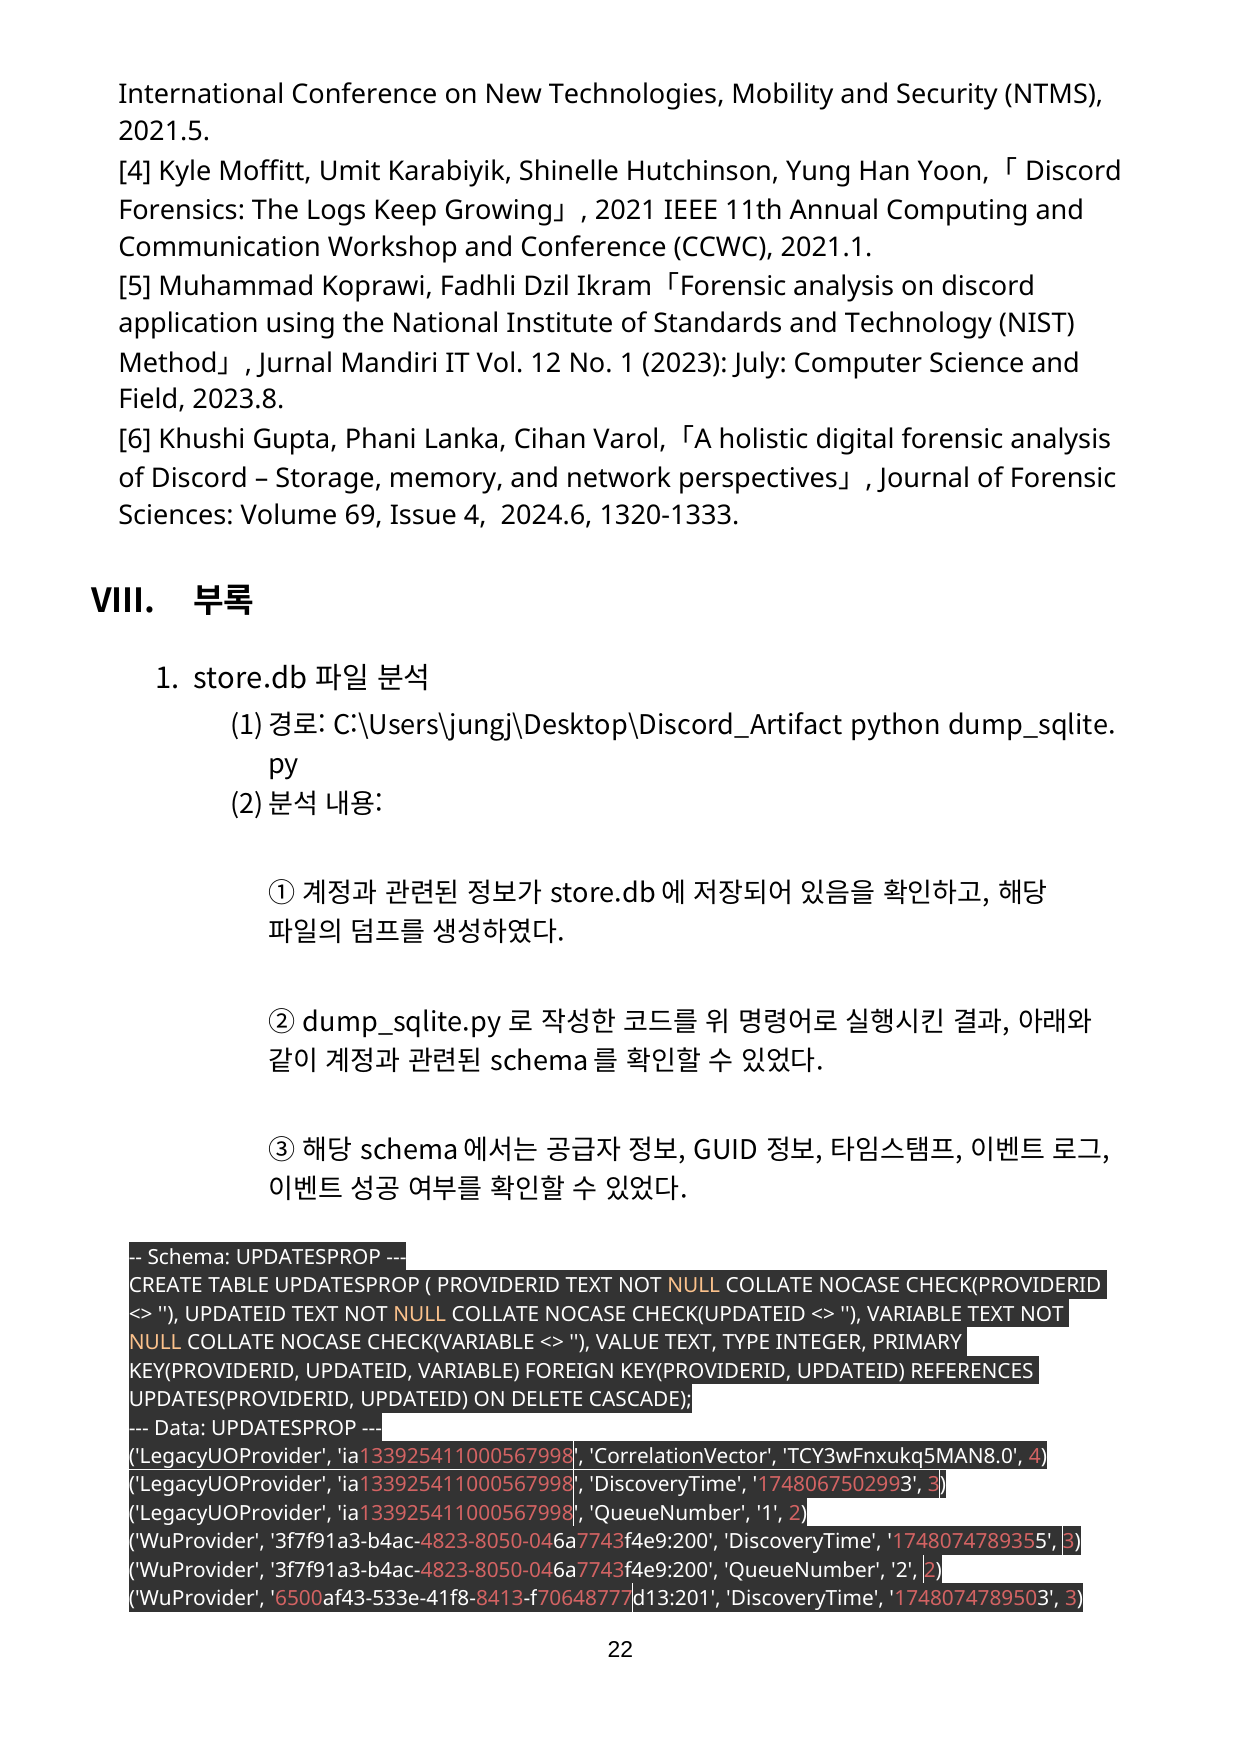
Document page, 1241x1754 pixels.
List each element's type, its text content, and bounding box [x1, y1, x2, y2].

text ③ 해당 schema에서는 공급자 정보, GUID 정보, 타임스탬프, 이벤트 로그, 이벤트 성공 여부를 확인할 수 있었다. [268, 1128, 1122, 1207]
text [5] Muhammad Koprawi, Fadhli Dzil Ikram「Forensic analysis on discord application using the National Institute of Standards and Technology (NIST) Method」, Jurnal Mandiri IT Vol. 12 No. 1 (2023): July: Computer Science and Field, 2023.8. [118, 264, 1122, 417]
list 분석 내용: [231, 782, 1122, 821]
list store.db 파일 분석 [156, 654, 1122, 697]
text ① 계정과 관련된 정보가 store.db에 저장되어 있음을 확인하고, 해당 파일의 덤프를 생성하였다. [268, 871, 1122, 949]
list 경로: C:\Users\jungj\Desktop\Discord_Artifact python dump_sqlite.py [231, 703, 1122, 782]
text [4] Kyle Moffitt, Umit Karabiyik, Shinelle Hutchinson, Yung Han Yoon,「 Discord Forensics: The Logs Keep Growing」, 2021 IEEE 11th Annual Computing and Communication Workshop and Conference (CCWC), 2021.1. [118, 149, 1122, 264]
text ② dump_sqlite.py 로 작성한 코드를 위 명령어로 실행시킨 결과, 아래와 같이 계정과 관련된 schema를 확인할 수 있었다. [268, 999, 1122, 1078]
text [6] Khushi Gupta, Phani Lanka, Cihan Varol,「A holistic digital forensic analysis of Discord – Storage, memory, and network perspectives」, Journal of Forensic Sciences: Volume 69, Issue 4, 2024.6, 1320-1333. [118, 417, 1122, 532]
list 부록 [156, 574, 1122, 622]
table_header -- Schema: UPDATESPROP --- CREATE TABLE UPDATESPROP ( PROVIDERID TEXT NOT NULL COLLATE NOCASE CHECK(PROVIDERID <> ''), UPDATEID TEXT NOT NULL COLLATE NOCASE CHECK(UPDATEID <> ''), VARIABLE TEXT NOT NULL COLLATE NOCASE CHECK(VARIABLE <> ''), VALUE TEXT, TYPE INTEGER, PRIMARY KEY(PROVIDERID, UPDATEID, VARIABLE) FOREIGN KEY(PROVIDERID, UPDATEID) REFERENCES UPDATES(PROVIDERID, UPDATEID) ON DELETE CASCADE); --- Data: UPDATESPROP --- ('LegacyUOProvider', 'ia133925411000567998', 'CorrelationVector', 'TCY3wFnxukq5MAN8.0', 4) ('LegacyUOProvider', 'ia133925411000567998', 'DiscoveryTime', '1748067502993', 3) ('LegacyUOProvider', 'ia133925411000567998', 'QueueNumber', '1', 2) ('WuProvider', '3f7f91a3-b4ac-4823-8050-046a7743f4e9:200', 'DiscoveryTime', '1748074789355', 3) ('WuProvider', '3f7f91a3-b4ac-4823-8050-046a7743f4e9:200', 'QueueNumber', '2', 2) ('WuProvider', '6500af43-533e-41f8-8413-f70648777d13:201', 'DiscoveryTime', '1748074789503', 3) [118, 1232, 1122, 1622]
text International Conference on New Technologies, Mobility and Security (NTMS), 2021.5. [118, 75, 1122, 149]
